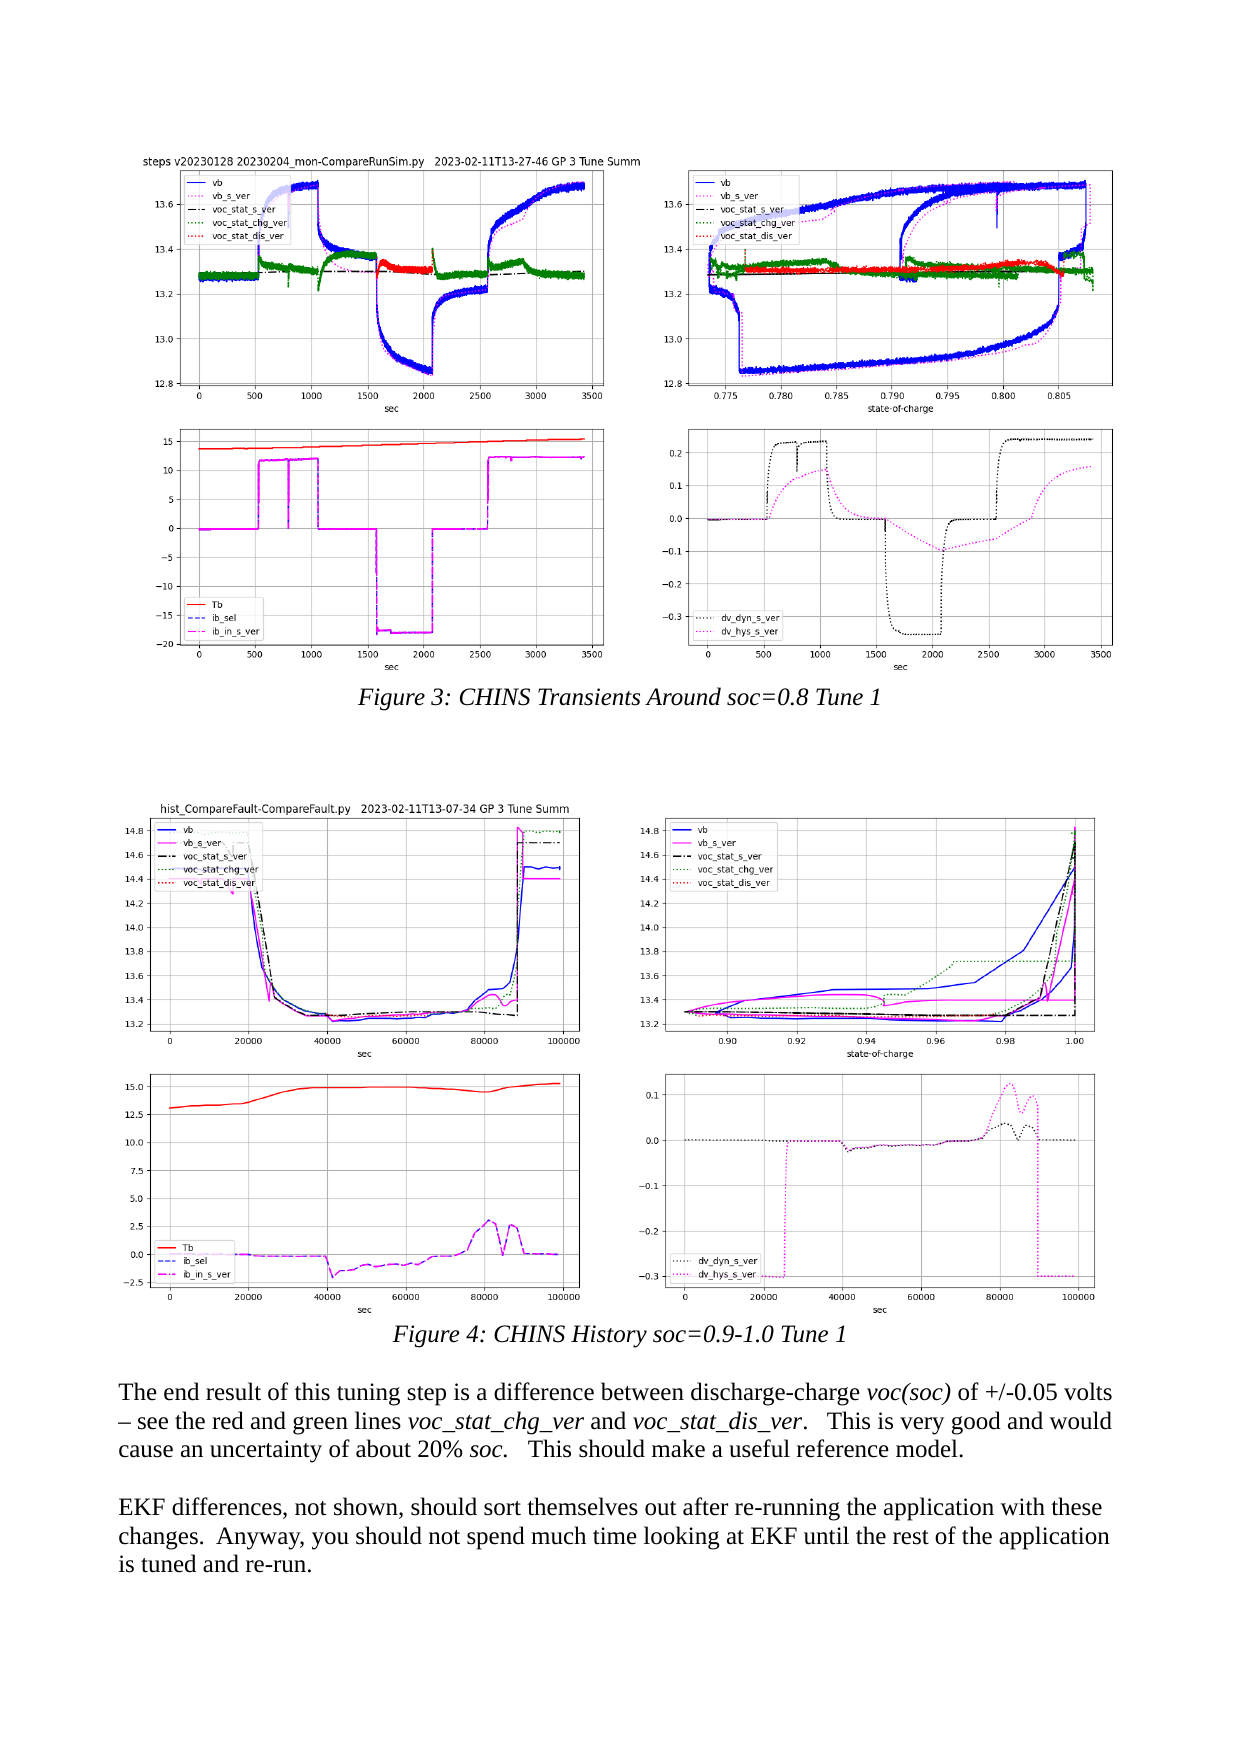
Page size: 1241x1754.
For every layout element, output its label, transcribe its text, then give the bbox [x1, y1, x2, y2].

text The end result of this tuning step is a difference between discharge-charge voc(soc) of +/-0.05 volts – see the red and green lines voc_stat_chg_ver and voc_stat_dis_ver. This is very good and would cause an uncertainty of about 20% soc. This should make a useful reference model. [118, 1377, 1122, 1463]
text Figure 4: CHINS History soc=0.9-1.0 Tune 1 [118, 1320, 1122, 1348]
text EKF differences, not shown, should sort themselves out after re-running the application with these changes. Anyway, you should not spend much time looking at EKF until the rest of the application is tuned and re-run. [118, 1492, 1122, 1578]
picture [118, 146, 1122, 682]
text Figure 3: CHINS Transients Around soc=0.8 Tune 1 [118, 682, 1122, 710]
picture [118, 796, 1122, 1320]
